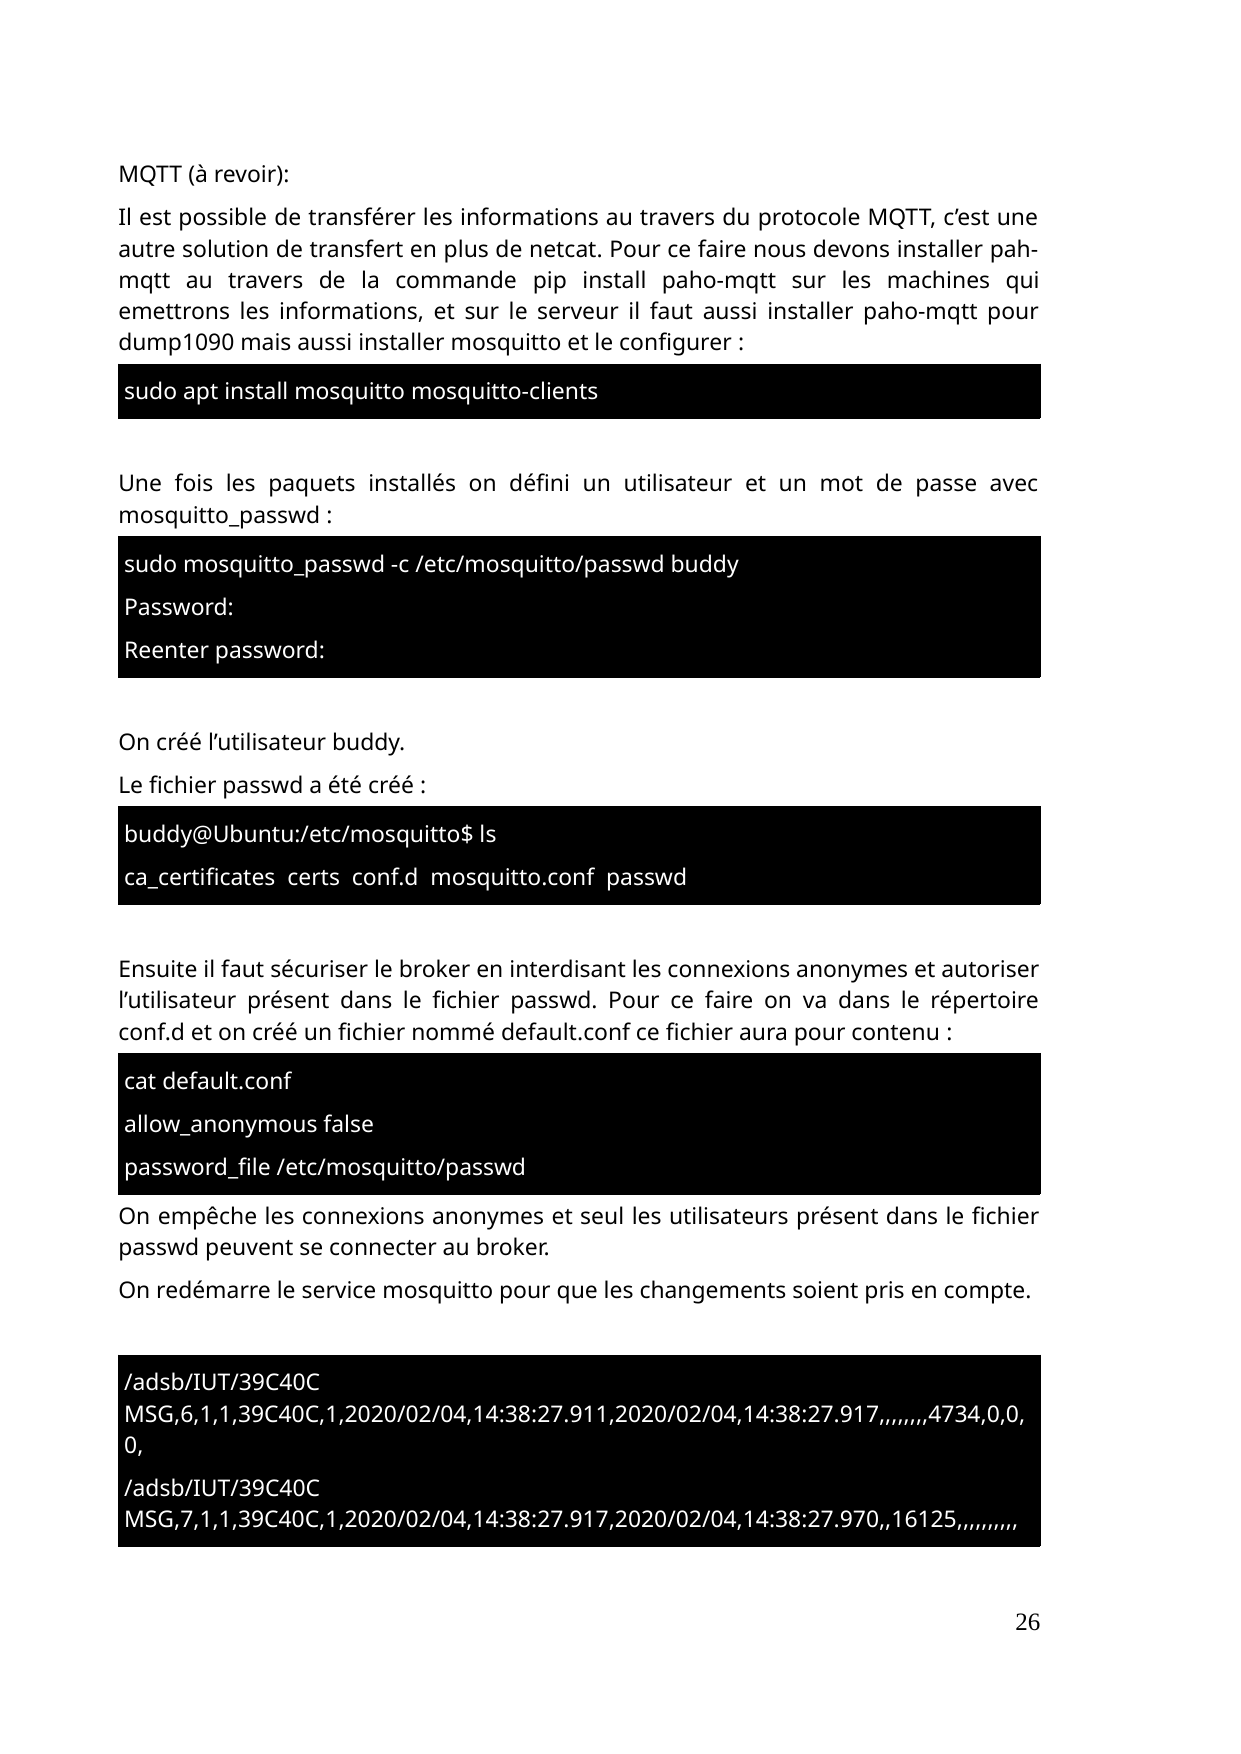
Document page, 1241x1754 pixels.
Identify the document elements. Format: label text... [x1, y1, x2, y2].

text Ensuite il faut sécuriser le broker en interdisant les connexions anonymes et autoriser l’utilisateur présent dans le fichier passwd. Pour ce faire on va dans le répertoire conf.d et on créé un fichier nommé default.conf ce fichier aura pour contenu : [118, 953, 1040, 1047]
table_header sudo apt install mosquitto mosquitto-clients [119, 365, 1040, 418]
text On redémarre le service mosquitto pour que les changements soient pris en compte. [118, 1274, 1040, 1305]
text On créé l’utilisateur buddy. [118, 726, 1040, 757]
text Le fichier passwd a été créé : [118, 769, 1040, 800]
text MQTT (à revoir): [118, 158, 1040, 189]
text On empêche les connexions anonymes et seul les utilisateurs présent dans le fichier passwd peuvent se connecter au broker. [118, 1200, 1040, 1262]
table_header cat default.conf allow_anonymous false password_file /etc/mosquitto/passwd [119, 1054, 1040, 1194]
text Une fois les paquets installés on défini un utilisateur et un mot de passe avec mosquitto_passwd : [118, 467, 1040, 530]
table_header /adsb/IUT/39C40C MSG,6,1,1,39C40C,1,2020/02/04,14:38:27.911,2020/02/04,14:38:27.917,,,,,,,,4734,0,0,0, /adsb/IUT/39C40C MSG,7,1,1,39C40C,1,2020/02/04,14:38:27.917,2020/02/04,14:38:27.970,,16125,,,,,,,,,, [119, 1356, 1040, 1546]
text Il est possible de transférer les informations au travers du protocole MQTT, c’est une autre solution de transfert en plus de netcat. Pour ce faire nous devons installer pah-mqtt au travers de la commande pip install paho-mqtt sur les machines qui emettrons les informations, et sur le serveur il faut aussi installer paho-mqtt pour dump1090 mais aussi installer mosquitto et le configurer : [118, 201, 1040, 357]
table_header sudo mosquitto_passwd -c /etc/mosquitto/passwd buddy Password: Reenter password: [119, 537, 1040, 677]
table_header buddy@Ubuntu:/etc/mosquitto$ ls ca_certificates certs conf.d mosquitto.conf passwd [119, 807, 1040, 904]
